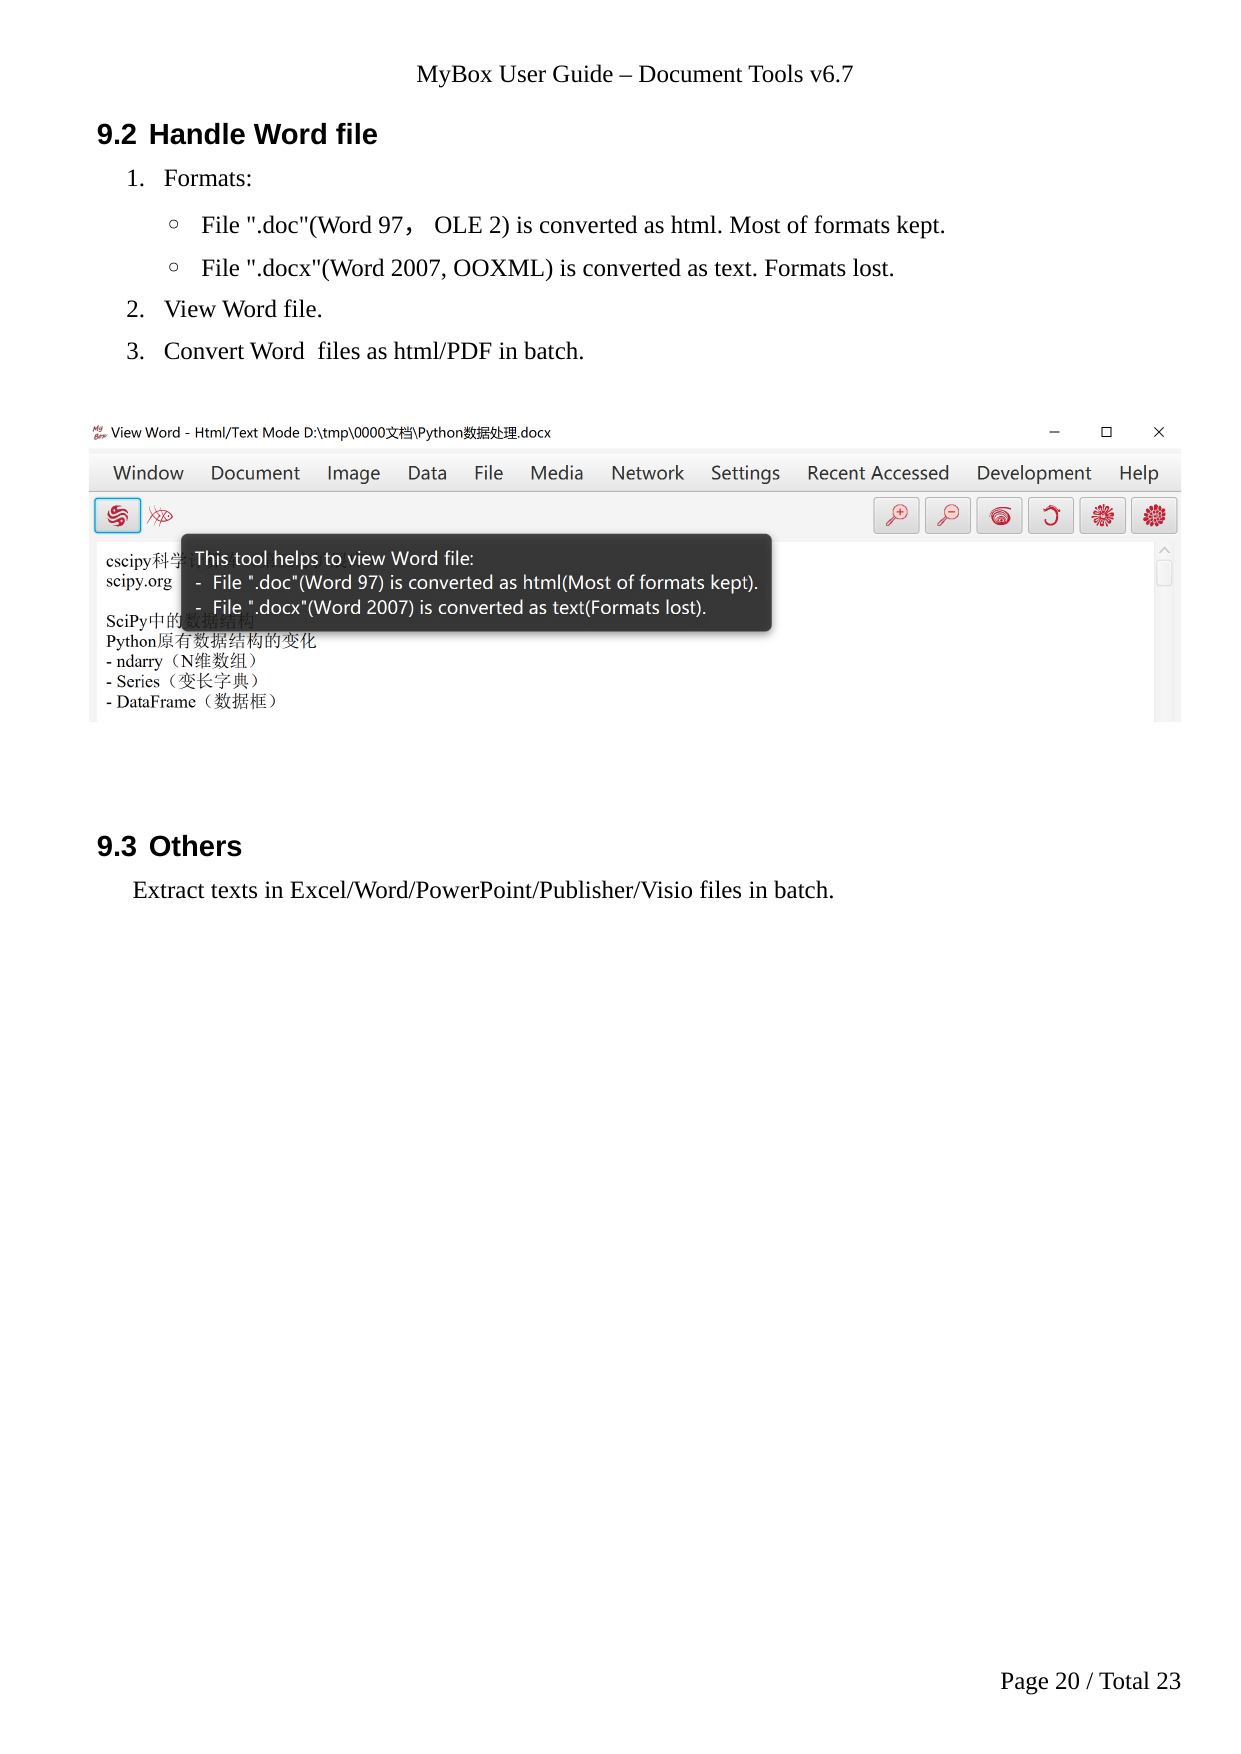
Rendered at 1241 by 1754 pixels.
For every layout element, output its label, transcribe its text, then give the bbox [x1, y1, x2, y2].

subtitle Handle Word file [88, 117, 1181, 151]
list Convert Word files as html/PDF in batch. [126, 336, 1181, 364]
text Extract texts in Excel/Word/PowerPoint/Publisher/Visio files in batch. [88, 875, 1181, 903]
list File ".doc"(Word 97， OLE 2) is converted as html. Most of formats kept. [163, 204, 1181, 241]
list File ".docx"(Word 2007, OOXML) is converted as text. Formats lost. [163, 253, 1181, 282]
list Formats: [126, 163, 1181, 192]
picture [88, 418, 1182, 722]
list View Word file. [126, 294, 1181, 323]
subtitle Others [88, 829, 1181, 862]
